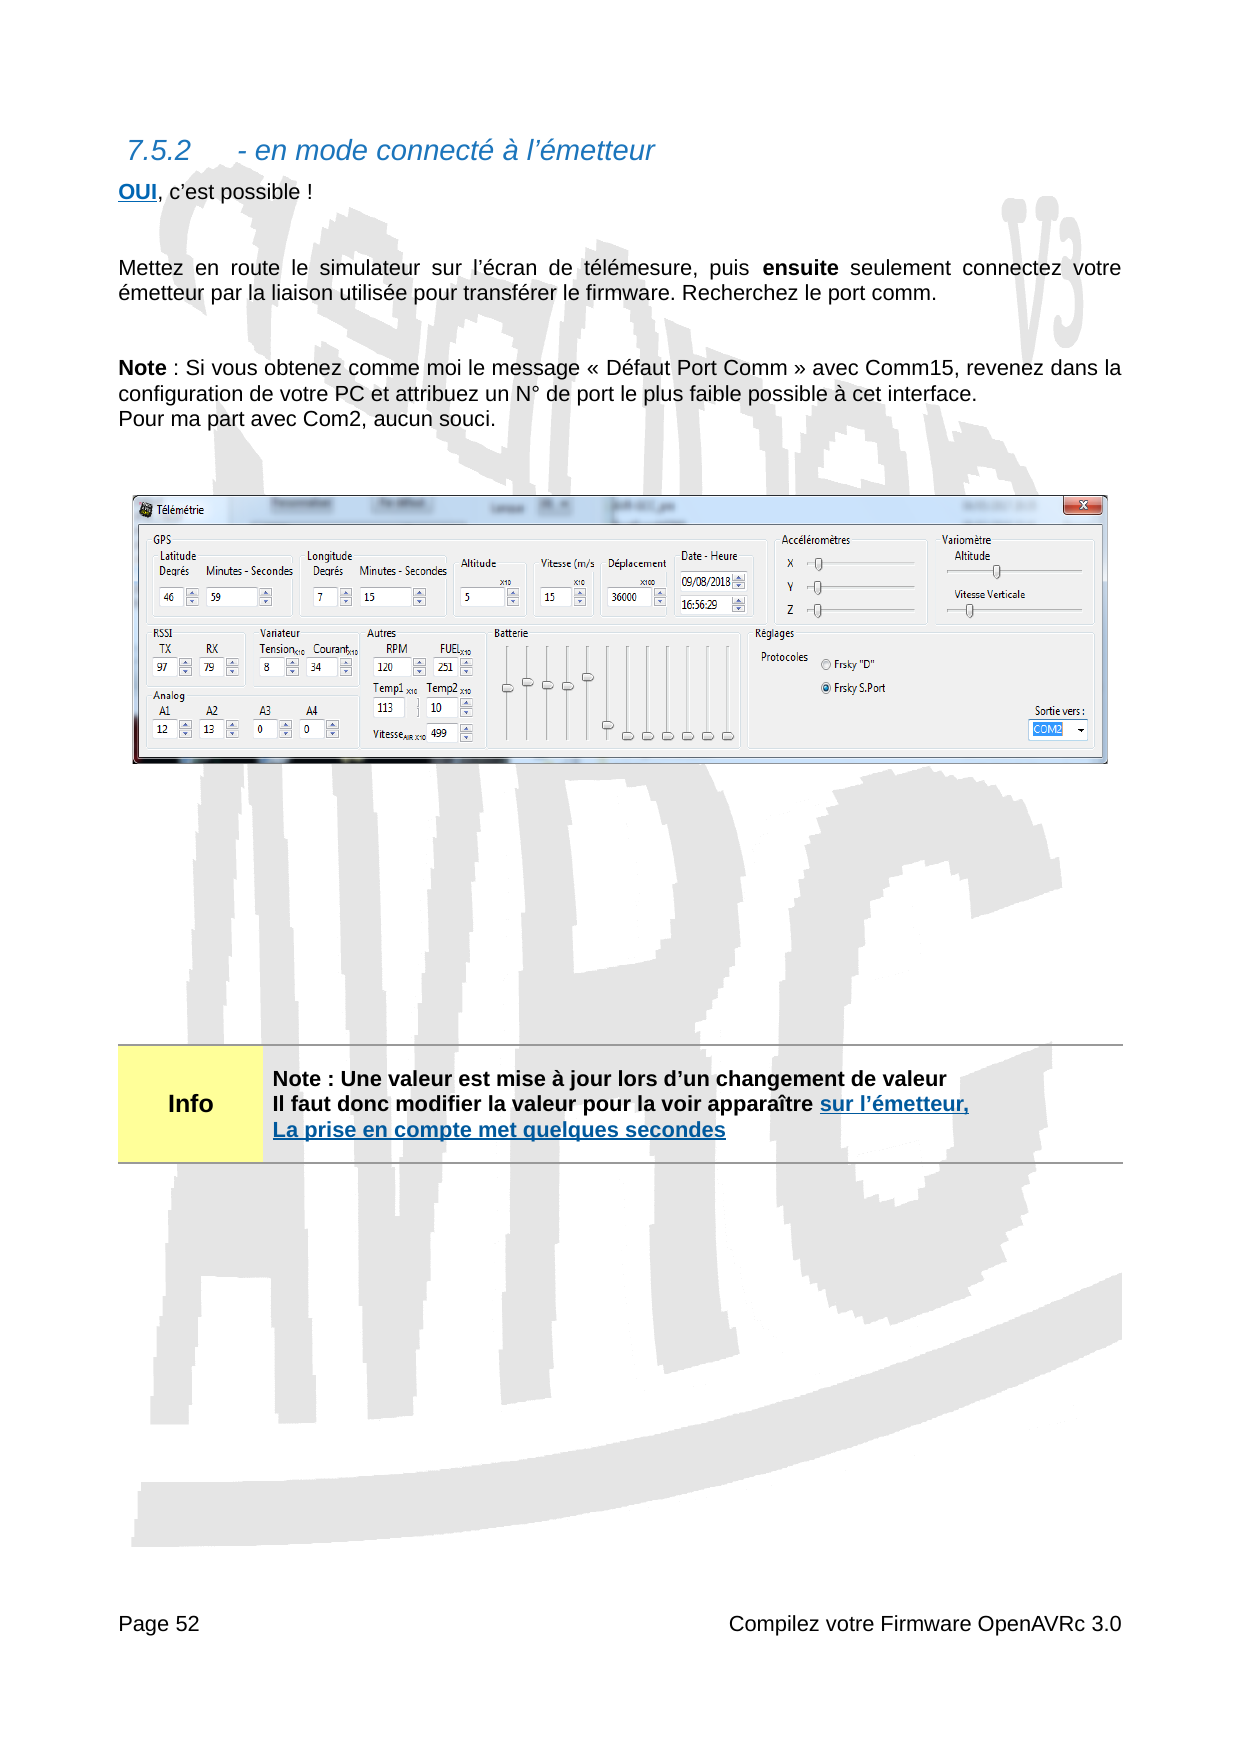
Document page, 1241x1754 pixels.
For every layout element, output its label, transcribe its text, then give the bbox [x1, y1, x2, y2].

text Mettez en route le simulateur sur l’écran de télémesure, puis ensuite seulement connectez votre émetteur par la liaison utilisée pour transférer le firmware. Recherchez le port comm. [118, 254, 1122, 305]
text OUI, c’est possible ! [118, 179, 1122, 204]
picture [132, 495, 1108, 764]
table_header Note : Une valeur est mise à jour lors d’un changement de valeur Il faut donc modifier la valeur pour la voir apparaître sur l’émetteur, La prise en compte met quelques secondes [264, 1046, 1122, 1162]
subtitle - en mode connecté à l’émetteur [118, 133, 1122, 166]
text Pour ma part avec Com2, aucun souci. [118, 406, 1122, 431]
table_header Info [118, 1046, 263, 1162]
text Note : Si vous obtenez comme moi le message « Défaut Port Comm » avec Comm15, revenez dans la configuration de votre PC et attribuez un N° de port le plus faible possible à cet interface. [118, 355, 1122, 406]
